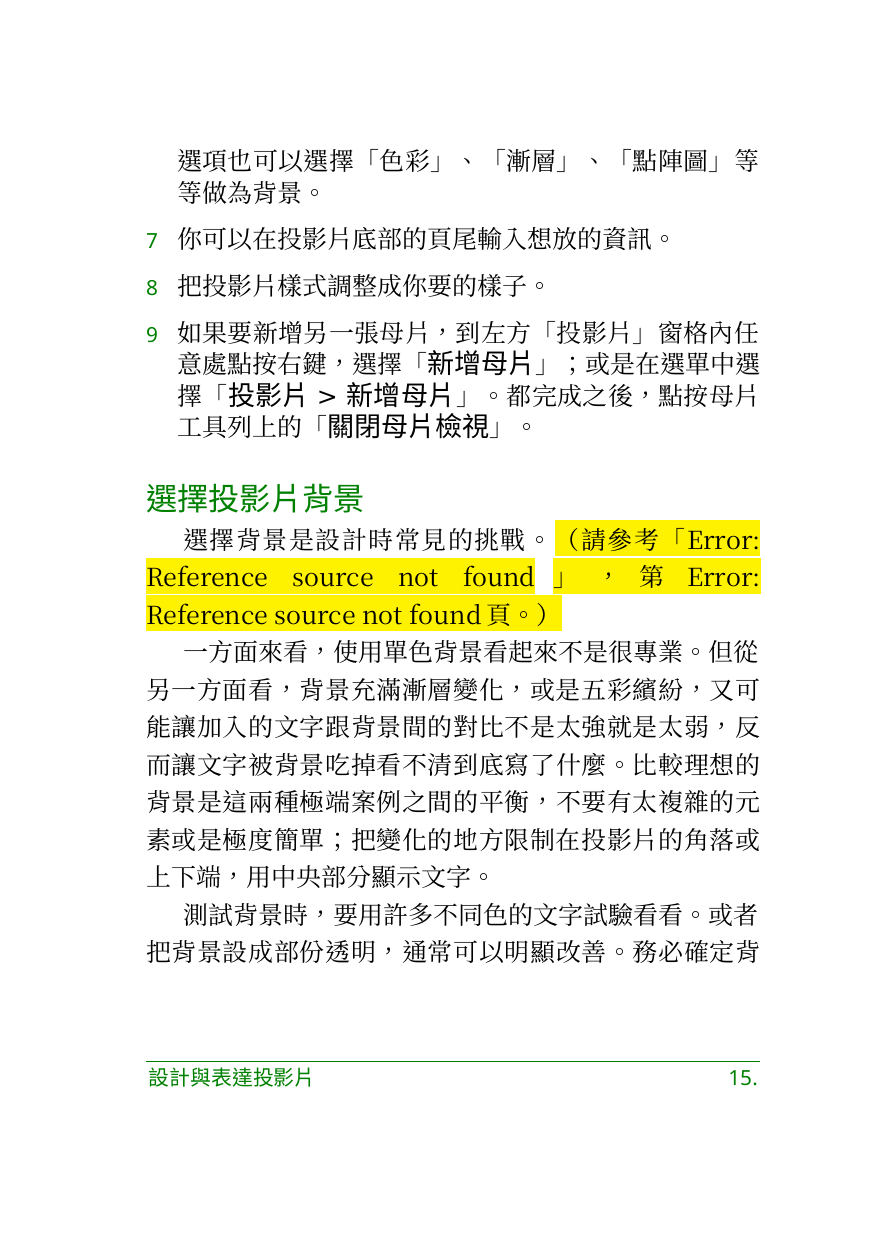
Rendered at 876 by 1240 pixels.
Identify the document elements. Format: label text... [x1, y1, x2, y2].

subtitle 選擇投影片背景 [146, 474, 760, 519]
list 把投影片樣式調整成你要的樣子。 [146, 271, 760, 302]
text 測試背景時，要用許多不同色的文字試驗看看。或者把背景設成部份透明，通常可以明顯改善。務必確定背 [146, 894, 760, 969]
list 你可以在投影片底部的頁尾輸入想放的資訊。 [146, 224, 760, 255]
text 選擇背景是設計時常見的挑戰。（請參考「錯誤：找不到參照來源」，第錯誤：找不到參照來源頁。） [146, 519, 760, 632]
list 如果要新增另一張母片，到左方「投影片」窗格內任意處點按右鍵，選擇「新增母片」；或是在選單中選擇「投影片 > 新增母片」。都完成之後，點按母片工具列上的「關閉母片檢視」。 [146, 318, 760, 443]
text 一方面來看，使用單色背景看起來不是很專業。但從另一方面看，背景充滿漸層變化，或是五彩繽紛，又可能讓加入的文字跟背景間的對比不是太強就是太弱，反而讓文字被背景吃掉看不清到底寫了什麼。比較理想的背景是這兩種極端案例之間的平衡，不要有太複雜的元素或是極度簡單；把變化的地方限制在投影片的角落或上下端，用中央部分顯示文字。 [146, 632, 760, 894]
list 選項也可以選擇「色彩」、「漸層」、「點陣圖」等等做為背景。 [146, 146, 760, 208]
